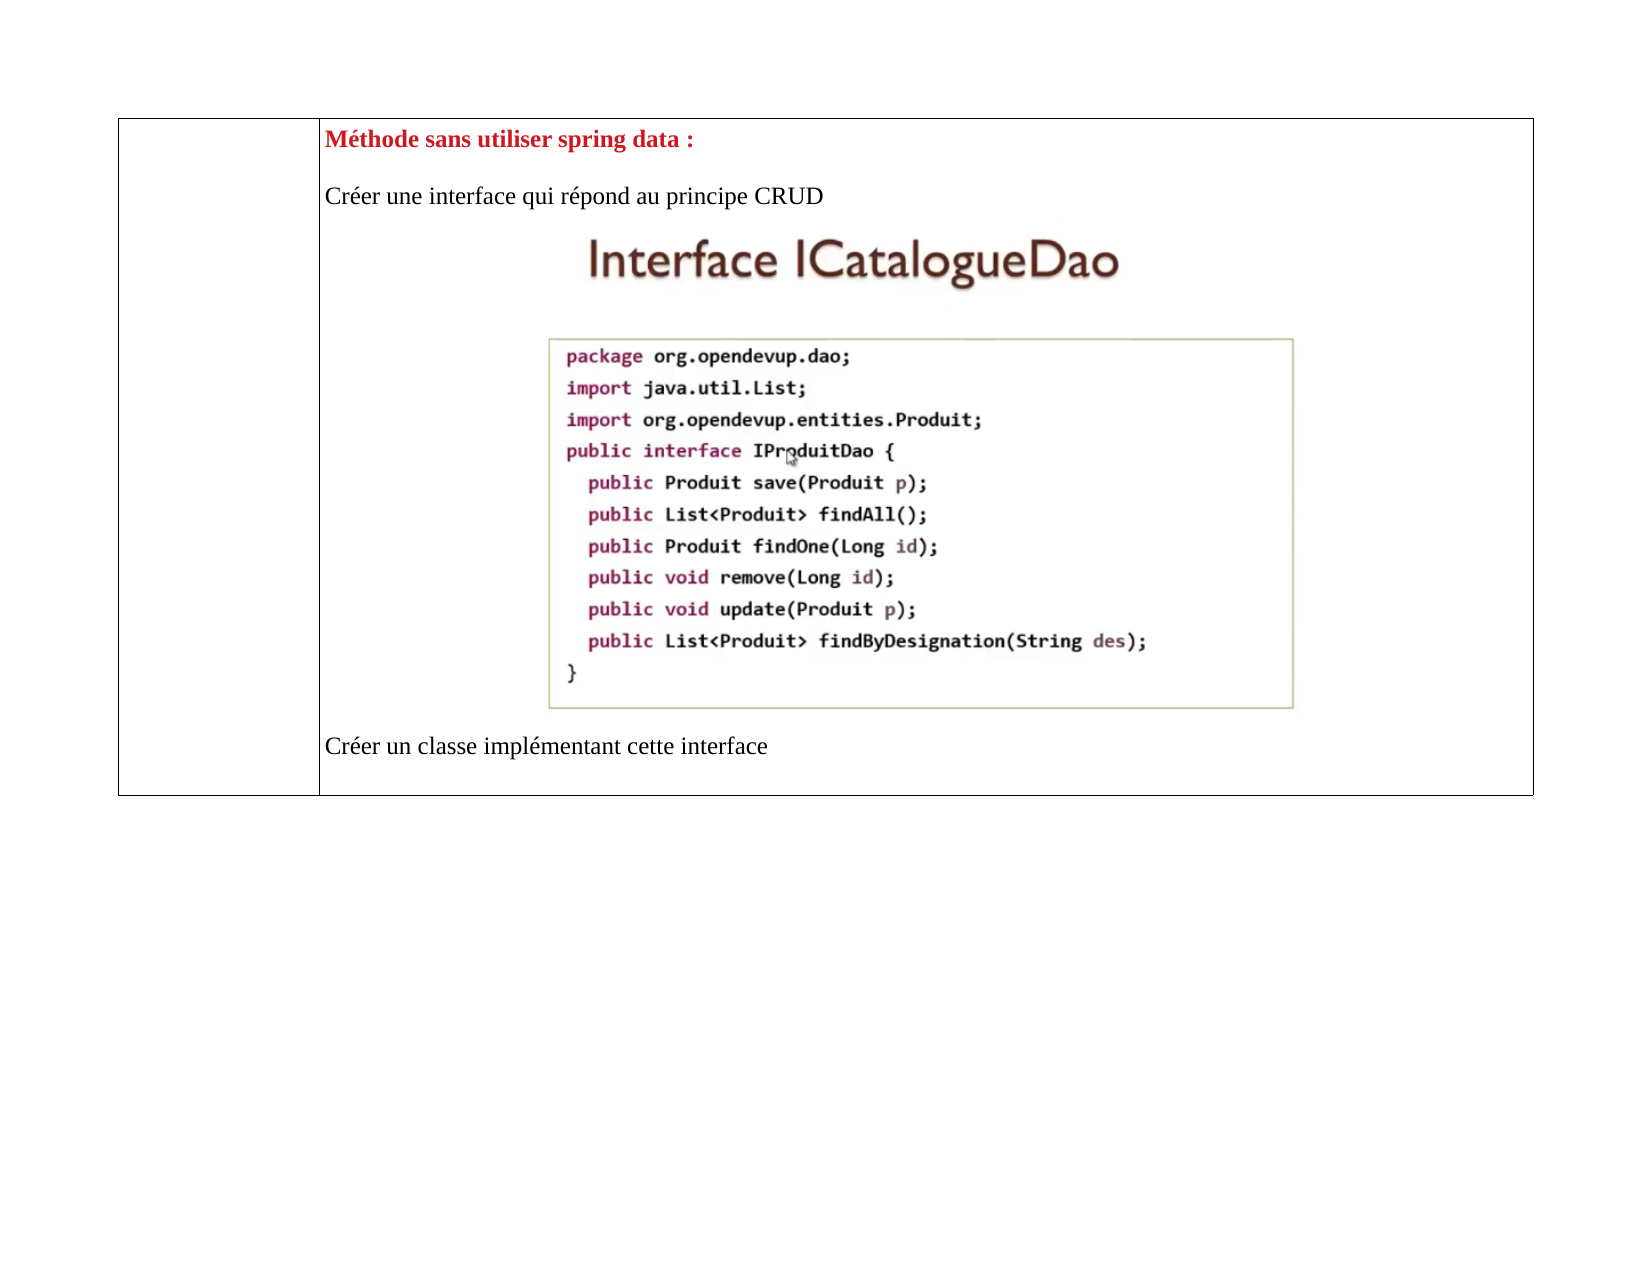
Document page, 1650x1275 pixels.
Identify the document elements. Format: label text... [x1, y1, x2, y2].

table_cell [119, 119, 319, 795]
table_cell Méthode sans utiliser spring data : Créer une interface qui répond au principe CRUD Créer un classe implémentant cette interface [320, 119, 1533, 795]
picture [543, 210, 1308, 732]
